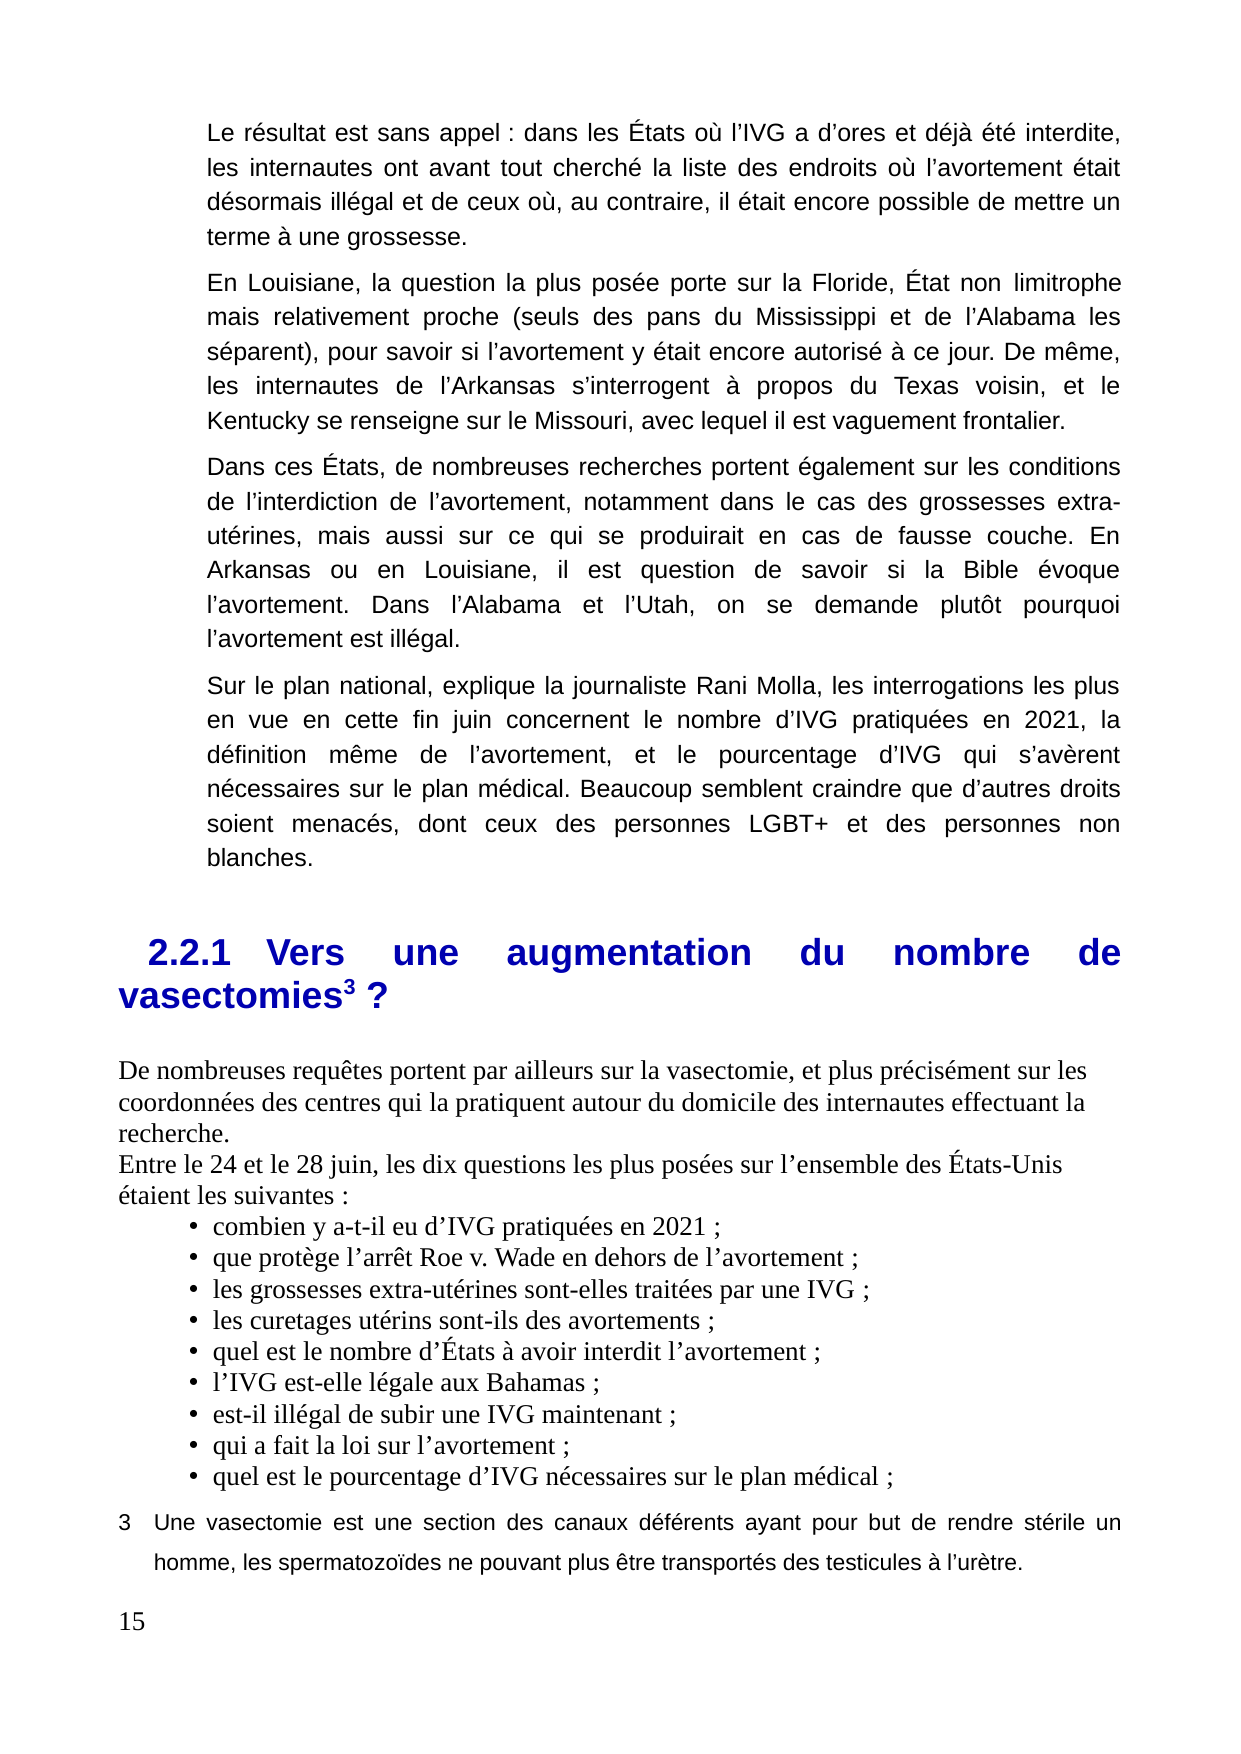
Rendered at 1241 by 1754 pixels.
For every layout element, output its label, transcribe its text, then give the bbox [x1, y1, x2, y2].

list l’IVG est-elle légale aux Bahamas ; [189, 1366, 1122, 1398]
text De nombreuses requêtes portent par ailleurs sur la vasectomie, et plus précisément sur les coordonnées des centres qui la pratiquent autour du domicile des internautes effectuant la recherche. [118, 1054, 1122, 1148]
list qui a fait la loi sur l’avortement ; [189, 1429, 1122, 1460]
list est-il illégal de subir une IVG maintenant ; [189, 1398, 1122, 1429]
text Entre le 24 et le 28 juin, les dix questions les plus posées sur l’ensemble des États-Unis étaient les suivantes : [118, 1148, 1122, 1210]
list que protège l’arrêt Roe v. Wade en dehors de l’avortement ; [189, 1241, 1122, 1273]
text Une vasectomie est une section des canaux déférents ayant pour but de rendre stérile un homme, les spermatozoïdes ne pouvant plus être transportés des testicules à l’urètre. [118, 1509, 1122, 1575]
subtitle Vers une augmentation du nombre de vasectomies ? [118, 931, 1122, 1017]
list combien y a-t-il eu d’IVG pratiquées en 2021 ; [189, 1210, 1122, 1241]
list les grossesses extra-utérines sont-elles traitées par une IVG ; [189, 1273, 1122, 1304]
list quel est le pourcentage d’IVG nécessaires sur le plan médical ; [189, 1460, 1122, 1491]
text Sur le plan national, explique la journaliste Rani Molla, les interrogations les plus en vue en cette fin juin concernent le nombre d’IVG pratiquées en 2021, la définition même de l’avortement, et le pourcentage d’IVG qui s’avèrent nécessaires sur le plan médical. Beaucoup semblent craindre que d’autres droits soient menacés, dont ceux des personnes LGBT+ et des personnes non blanches. [207, 671, 1122, 872]
list quel est le nombre d’États à avoir interdit l’avortement ; [189, 1335, 1122, 1366]
text Le résultat est sans appel : dans les États où l’IVG a d’ores et déjà été interdite, les internautes ont avant tout cherché la liste des endroits où l’avortement était désormais illégal et de ceux où, au contraire, il était encore possible de mettre un terme à une grossesse. [207, 118, 1122, 250]
text Dans ces États, de nombreuses recherches portent également sur les conditions de l’interdiction de l’avortement, notamment dans le cas des grossesses extra-utérines, mais aussi sur ce qui se produirait en cas de fausse couche. En Arkansas ou en Louisiane, il est question de savoir si la Bible évoque l’avortement. Dans l’Alabama et l’Utah, on se demande plutôt pourquoi l’avortement est illégal. [207, 452, 1122, 653]
list les curetages utérins sont-ils des avortements ; [189, 1304, 1122, 1335]
text En Louisiane, la question la plus posée porte sur la Floride, État non limitrophe mais relativement proche (seuls des pans du Mississippi et de l’Alabama les séparent), pour savoir si l’avortement y était encore autorisé à ce jour. De même, les internautes de l’Arkansas s’interrogent à propos du Texas voisin, et le Kentucky se renseigne sur le Missouri, avec lequel il est vaguement frontalier. [207, 268, 1122, 434]
